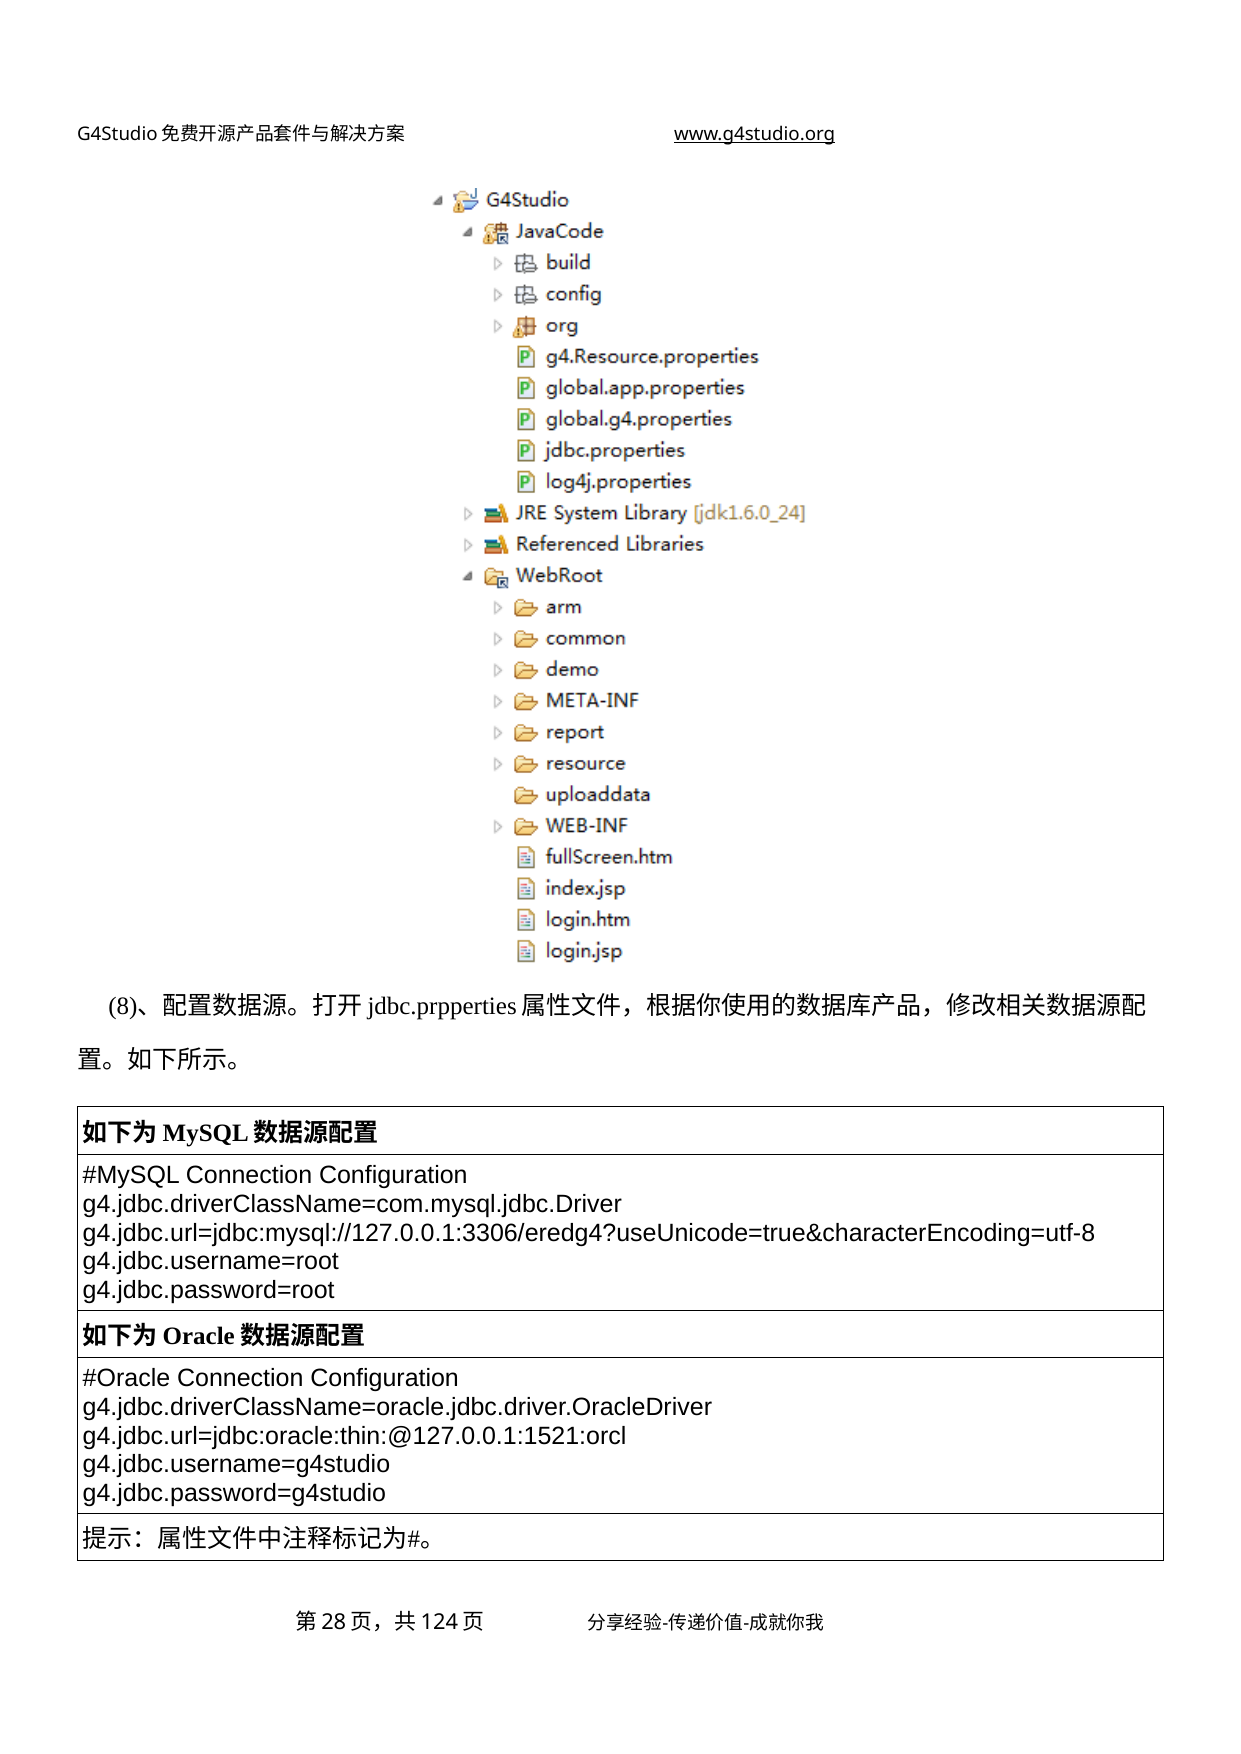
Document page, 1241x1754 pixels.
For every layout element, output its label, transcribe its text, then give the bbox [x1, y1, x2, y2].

table_cell #MySQL Connection Configuration g4.jdbc.driverClassName=com.mysql.jdbc.Driver g4.jdbc.url=jdbc:mysql://127.0.0.1:3306/eredg4?useUnicode=true&characterEncoding=utf-8 g4.jdbc.username=root g4.jdbc.password=root [78, 1155, 1163, 1309]
table_cell 如下为Oracle数据源配置 [78, 1311, 1163, 1357]
table_header 如下为MySQL数据源配置 [78, 1107, 1163, 1154]
table_cell 提示：属性文件中注释标记为#。 [78, 1514, 1163, 1560]
picture [430, 188, 810, 967]
table_cell #Oracle Connection Configuration g4.jdbc.driverClassName=oracle.jdbc.driver.OracleDriver g4.jdbc.url=jdbc:oracle:thin:@127.0.0.1:1521:orcl g4.jdbc.username=g4studio g4.jdbc.password=g4studio [78, 1358, 1163, 1513]
text (8)、配置数据源。打开jdbc.prpperties属性文件，根据你使用的数据库产品，修改相关数据源配置。如下所示。 [77, 175, 1163, 1076]
